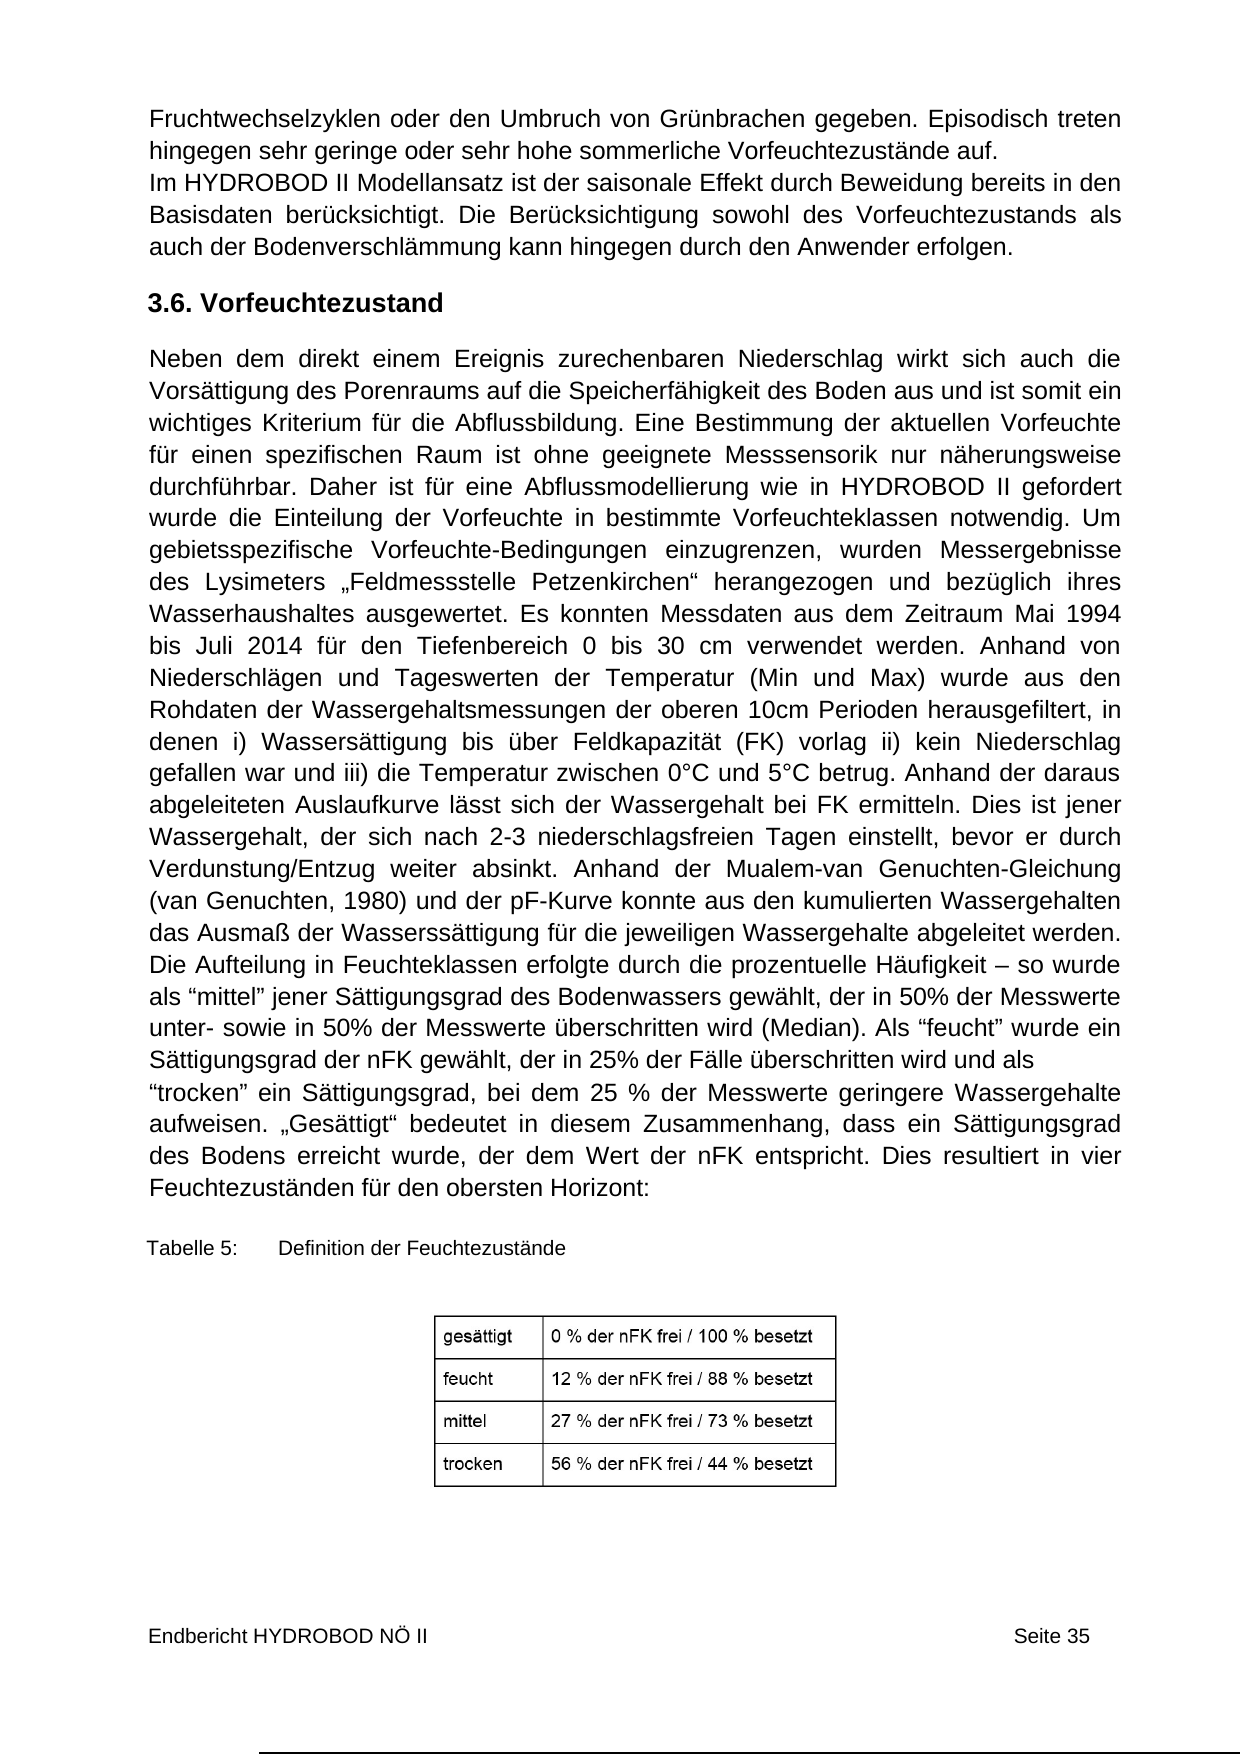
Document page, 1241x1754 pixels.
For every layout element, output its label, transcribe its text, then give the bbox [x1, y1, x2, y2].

text Tabelle 5: Definition der Feuchtezustände [146, 1236, 1137, 1260]
text “trocken” ein Sättigungsgrad, bei dem 25 % der Messwerte geringere Wassergehalte aufweisen. „Gesättigt“ bedeutet in diesem Zusammenhang, dass ein Sättigungsgrad des Bodens erreicht wurde, der dem Wert der nFK entspricht. Dies resultiert in vier Feuchtezuständen für den obersten Horizont: [149, 1077, 1123, 1202]
text Neben dem direkt einem Ereignis zurechenbaren Niederschlag wirkt sich auch die Vorsättigung des Porenraums auf die Speicherfähigkeit des Boden aus und ist somit ein wichtiges Kriterium für die Abflussbildung. Eine Bestimmung der aktuellen Vorfeuchte für einen spezifischen Raum ist ohne geeignete Messsensorik nur näherungsweise durchführbar. Daher ist für eine Abflussmodellierung wie in HYDROBOD II gefordert wurde die Einteilung der Vorfeuchte in bestimmte Vorfeuchteklassen notwendig. Um gebietsspezifische Vorfeuchte-Bedingungen einzugrenzen, wurden Messergebnisse des Lysimeters „Feldmessstelle Petzenkirchen“ herangezogen und bezüglich ihres Wasserhaushaltes ausgewertet. Es konnten Messdaten aus dem Zeitraum Mai 1994 bis Juli 2014 für den Tiefenbereich 0 bis 30 cm verwendet werden. Anhand von Niederschlägen und Tageswerten der Temperatur (Min und Max) wurde aus den Rohdaten der Wassergehaltsmessungen der oberen 10cm Perioden herausgefiltert, in denen i) Wassersättigung bis über Feldkapazität (FK) vorlag ii) kein Niederschlag gefallen war und iii) die Temperatur zwischen 0°C und 5°C betrug. Anhand der daraus abgeleiteten Auslaufkurve lässt sich der Wassergehalt bei FK ermitteln. Dies ist jener Wassergehalt, der sich nach 2-3 niederschlagsfreien Tagen einstellt, bevor er durch Verdunstung/Entzug weiter absinkt. Anhand der Mualem-van Genuchten-Gleichung (van Genuchten, 1980) und der pF-Kurve konnte aus den kumulierten Wassergehalten das Ausmaß der Wasserssättigung für die jeweiligen Wassergehalte abgeleitet werden. Die Aufteilung in Feuchteklassen erfolgte durch die prozentuelle Häufigkeit – so wurde als “mittel” jener Sättigungsgrad des Bodenwassers gewählt, der in 50% der Messwerte unter- sowie in 50% der Messwerte überschritten wird (Median). Als “feucht” wurde ein Sättigungsgrad der nFK gewählt, der in 25% der Fälle überschritten wird und als [149, 344, 1123, 1074]
text 3.6. Vorfeuchtezustand [147, 287, 1137, 318]
text Fruchtwechselzyklen oder den Umbruch von Grünbrachen gegeben. Episodisch treten hingegen sehr geringe oder sehr hohe sommerliche Vorfeuchtezustände auf. [149, 104, 1123, 164]
text Im HYDROBOD II Modellansatz ist der saisonale Effekt durch Beweidung bereits in den Basisdaten berücksichtigt. Die Berücksichtigung sowohl des Vorfeuchtezustands als auch der Bodenverschlämmung kann hingegen durch den Anwender erfolgen. [149, 168, 1123, 260]
